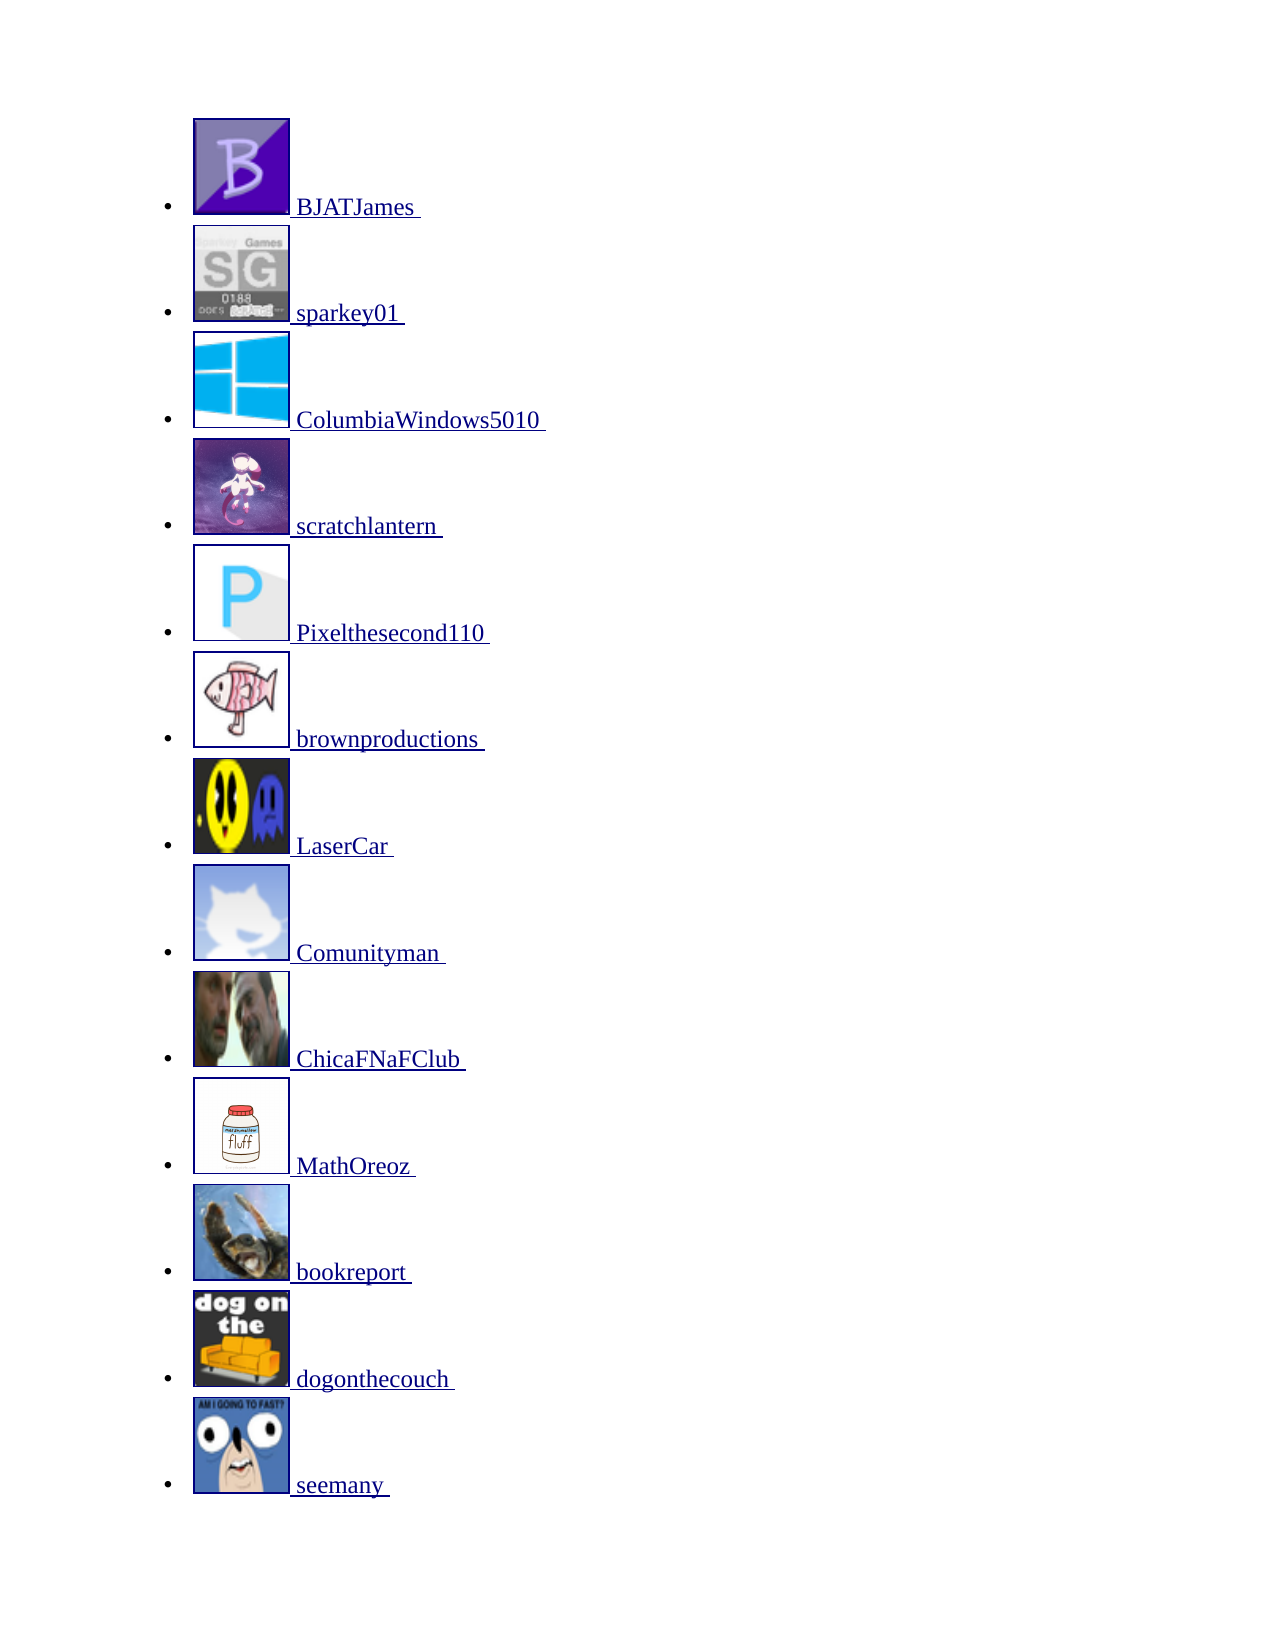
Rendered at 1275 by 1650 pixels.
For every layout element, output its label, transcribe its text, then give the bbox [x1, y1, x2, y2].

list Comunityman [164, 864, 1157, 966]
picture [195, 120, 288, 213]
picture [195, 1292, 288, 1386]
list bookreport [164, 1184, 1157, 1286]
list Pixelthesecond110 [164, 544, 1157, 647]
picture [195, 226, 288, 320]
picture [195, 546, 288, 640]
list sparkey01 [164, 225, 1157, 327]
picture [195, 1185, 288, 1279]
picture [195, 1079, 288, 1173]
list ColumbiaWindows5010 [164, 331, 1157, 433]
list scratchlantern [164, 438, 1157, 540]
picture [195, 440, 288, 533]
picture [195, 653, 288, 746]
list ChicaFNaFClub [164, 971, 1157, 1073]
picture [195, 972, 288, 1066]
picture [195, 333, 288, 427]
list dogonthecouch [164, 1290, 1157, 1393]
list BJATJames [164, 118, 1157, 220]
list LaserCar [164, 757, 1157, 860]
picture [195, 866, 288, 959]
list brownproductions [164, 651, 1157, 753]
picture [195, 1398, 288, 1492]
list MathOreoz [164, 1077, 1157, 1179]
picture [195, 759, 288, 853]
list seemany [164, 1397, 1157, 1499]
